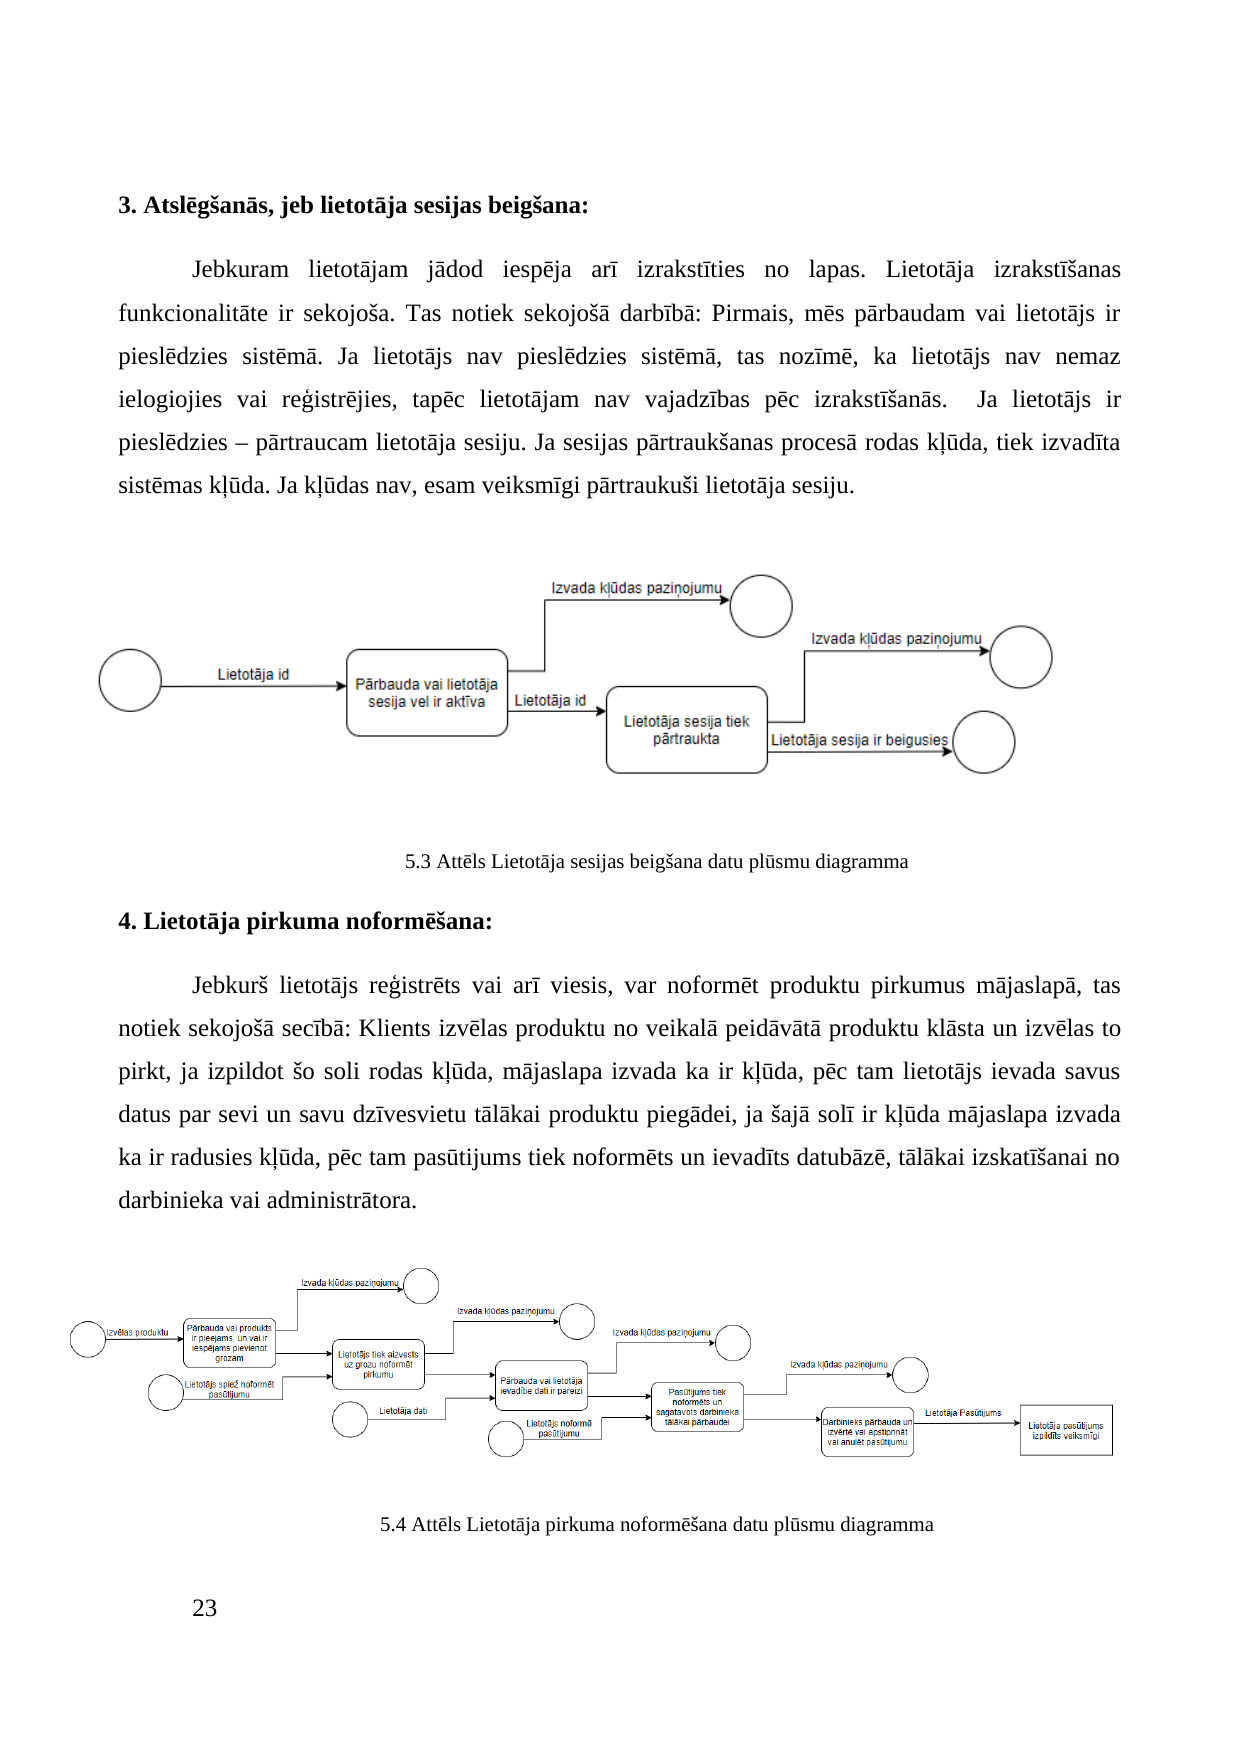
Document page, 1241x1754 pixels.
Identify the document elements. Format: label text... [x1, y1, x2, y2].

text Jebkuram lietotājam jādod iespēja arī izrakstīties no lapas. Lietotāja izrakstīšanas funkcionalitāte ir sekojoša. Tas notiek sekojošā darbībā: Pirmais, mēs pārbaudam vai lietotājs ir pieslēdzies sistēmā. Ja lietotājs nav pieslēdzies sistēmā, tas nozīmē, ka lietotājs nav nemaz ielogiojies vai reģistrējies, tapēc lietotājam nav vajadzības pēc izrakstīšanās. Ja lietotājs ir pieslēdzies – pārtraucam lietotāja sesiju. Ja sesijas pārtraukšanas procesā rodas kļūda, tiek izvadīta sistēmas kļūda. Ja kļūdas nav, esam veiksmīgi pārtraukuši lietotāja sesiju. [118, 254, 1122, 499]
text 5.4 Attēls Lietotāja pirkuma noformēšana datu plūsmu diagramma [118, 1501, 1122, 1536]
picture [84, 534, 1156, 838]
text 5.3 Attēls Lietotāja sesijas beigšana datu plūsmu diagramma [118, 838, 1122, 873]
text 3. Atslēgšanās, jeb lietotāja sesijas beigšana: [118, 191, 1122, 219]
text Jebkurš lietotājs reģistrēts vai arī viesis, var noformēt produktu pirkumus mājaslapā, tas notiek sekojošā secībā: Klients izvēlas produktu no veikalā peidāvātā produktu klāsta un izvēlas to pirkt, ja izpildot šo soli rodas kļūda, mājaslapa izvada ka ir kļūda, pēc tam lietotājs ievada savus datus par sevi un savu dzīvesvietu tālākai produktu piegādei, ja šajā solī ir kļūda mājaslapa izvada ka ir radusies kļūda, pēc tam pasūtijums tiek noformēts un ievadīts datubāzē, tālākai izskatīšanai no darbinieka vai administrātora. [118, 970, 1122, 1214]
picture [61, 1249, 1201, 1501]
text 4. Lietotāja pirkuma noformēšana: [118, 906, 1122, 935]
